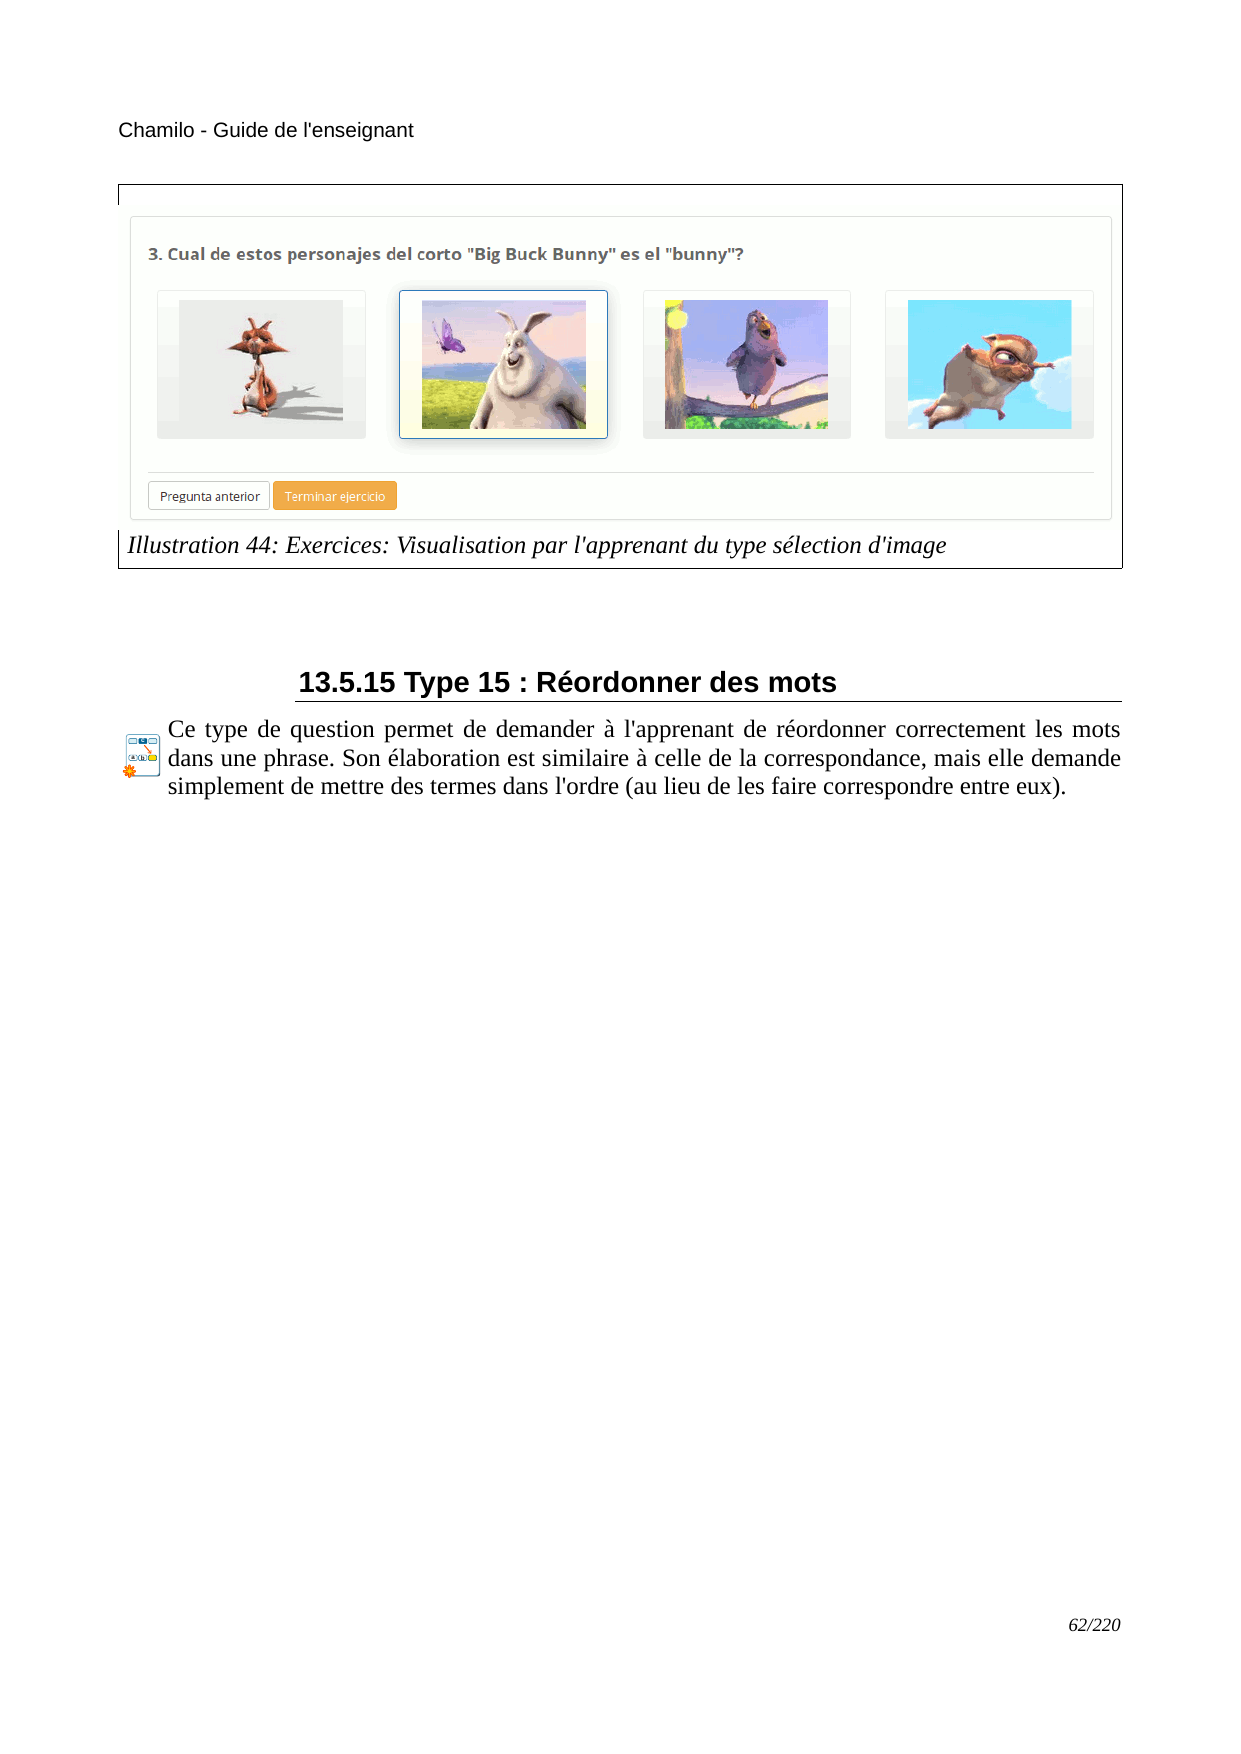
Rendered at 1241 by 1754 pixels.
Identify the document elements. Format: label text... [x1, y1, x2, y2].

text Ce type de question permet de demander à l'apprenant de réordonner correctement les mots dans une phrase. Son élaboration est similaire à celle de la correspondance, mais elle demande simplement de mettre des termes dans l'ordre (au lieu de les faire correspondre entre eux). [118, 714, 1122, 800]
picture [128, 738, 138, 744]
picture [128, 754, 157, 761]
picture [148, 738, 158, 744]
picture [118, 205, 1122, 530]
text Illustration 44: Exercices: Visualisation par l'apprenant du type sélection d'image [127, 530, 1113, 559]
subtitle Type 15 : Réordonner des mots [295, 662, 1122, 701]
